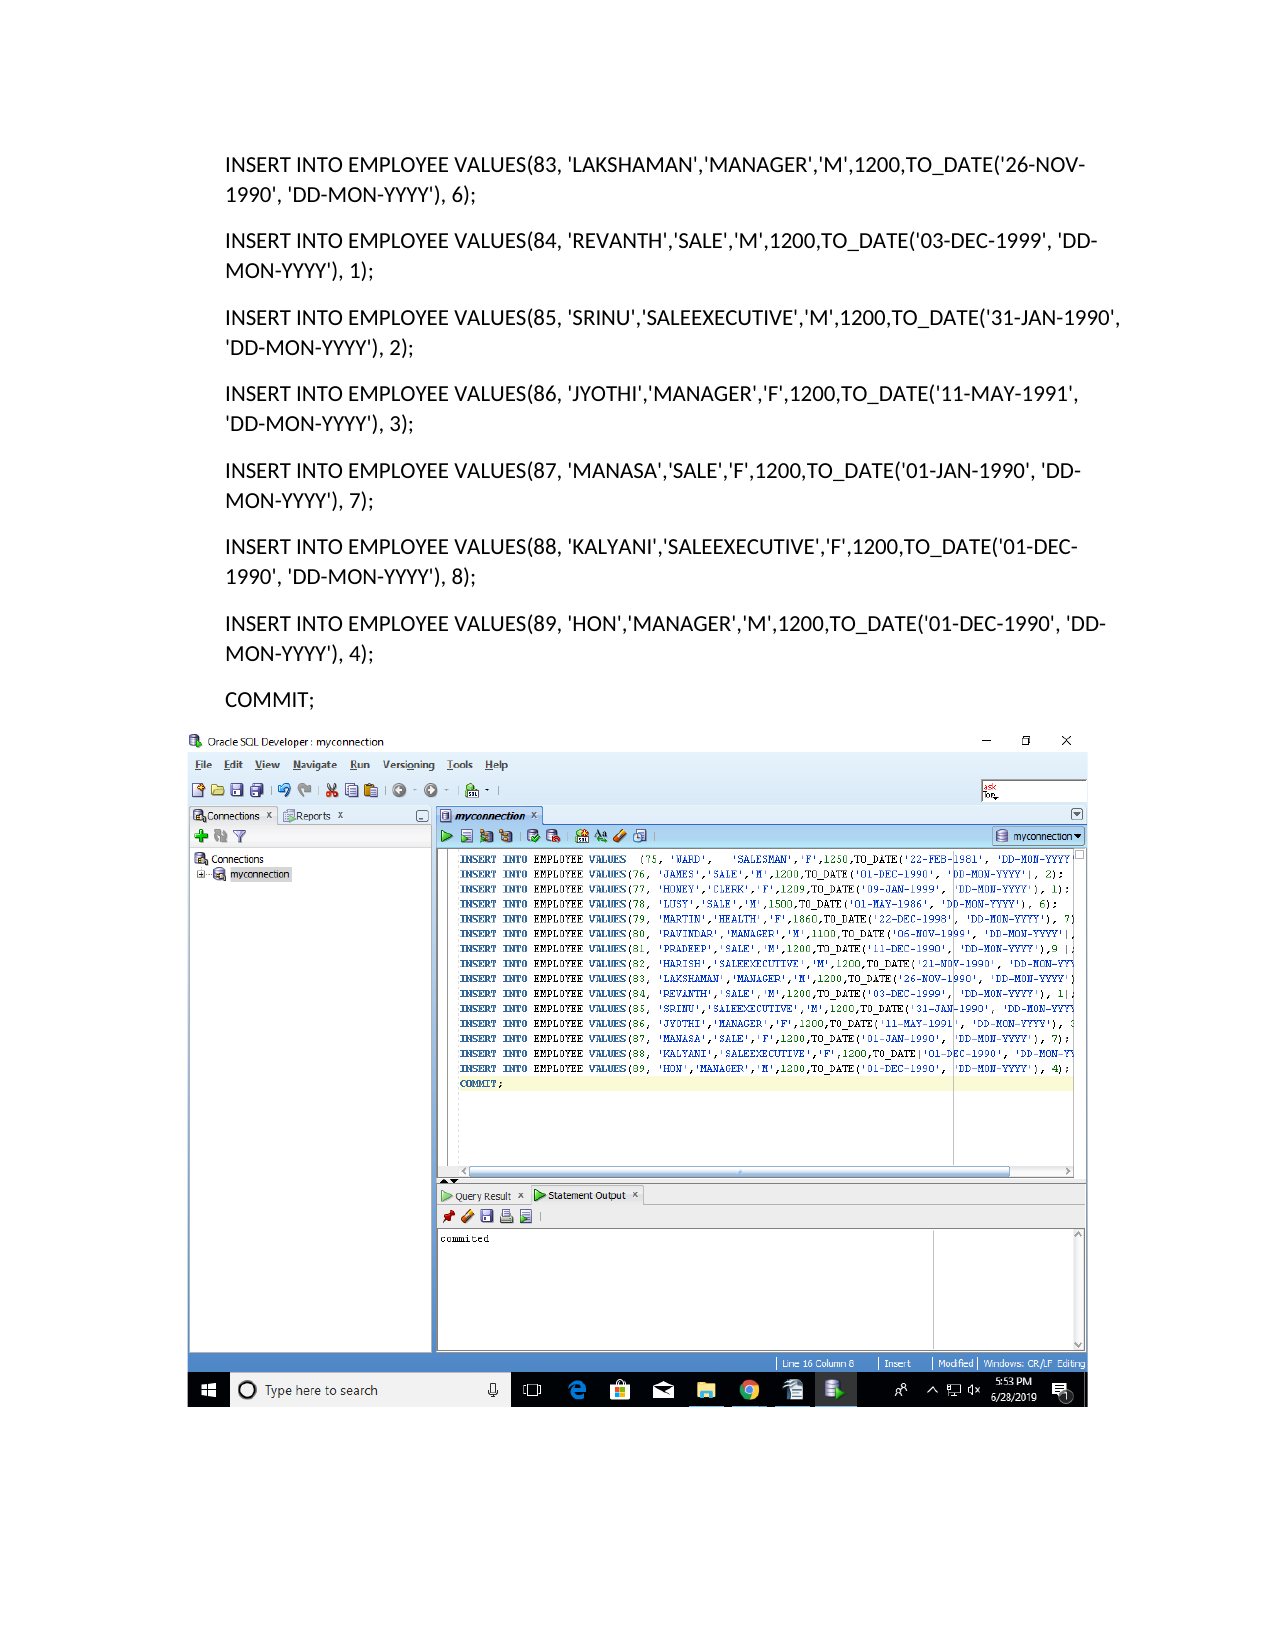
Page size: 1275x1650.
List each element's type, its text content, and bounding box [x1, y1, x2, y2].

list INSERT INTO EMPLOYEE VALUES(88, 'KALYANI','SALEEXECUTIVE','F',1200,TO_DATE('01-DEC-1990', 'DD-MON-YYYY'), 8); [187, 532, 1125, 590]
list INSERT INTO EMPLOYEE VALUES(87, 'MANASA','SALE','F',1200,TO_DATE('01-JAN-1990', 'DD-MON-YYYY'), 7); [187, 456, 1125, 514]
list INSERT INTO EMPLOYEE VALUES(83, 'LAKSHAMAN','MANAGER','M',1200,TO_DATE('26-NOV-1990', 'DD-MON-YYYY'), 6); [187, 150, 1125, 208]
list INSERT INTO EMPLOYEE VALUES(89, 'HON','MANAGER','M',1200,TO_DATE('01-DEC-1990', 'DD-MON-YYYY'), 4); [187, 609, 1125, 667]
picture [187, 731, 1088, 1407]
list INSERT INTO EMPLOYEE VALUES(84, 'REVANTH','SALE','M',1200,TO_DATE('03-DEC-1999', 'DD-MON-YYYY'), 1); [187, 226, 1125, 284]
list COMMIT; [187, 685, 1125, 713]
list INSERT INTO EMPLOYEE VALUES(85, 'SRINU','SALEEXECUTIVE','M',1200,TO_DATE('31-JAN-1990', 'DD-MON-YYYY'), 2); [187, 303, 1125, 361]
list INSERT INTO EMPLOYEE VALUES(86, 'JYOTHI','MANAGER','F',1200,TO_DATE('11-MAY-1991', 'DD-MON-YYYY'), 3); [187, 379, 1125, 437]
